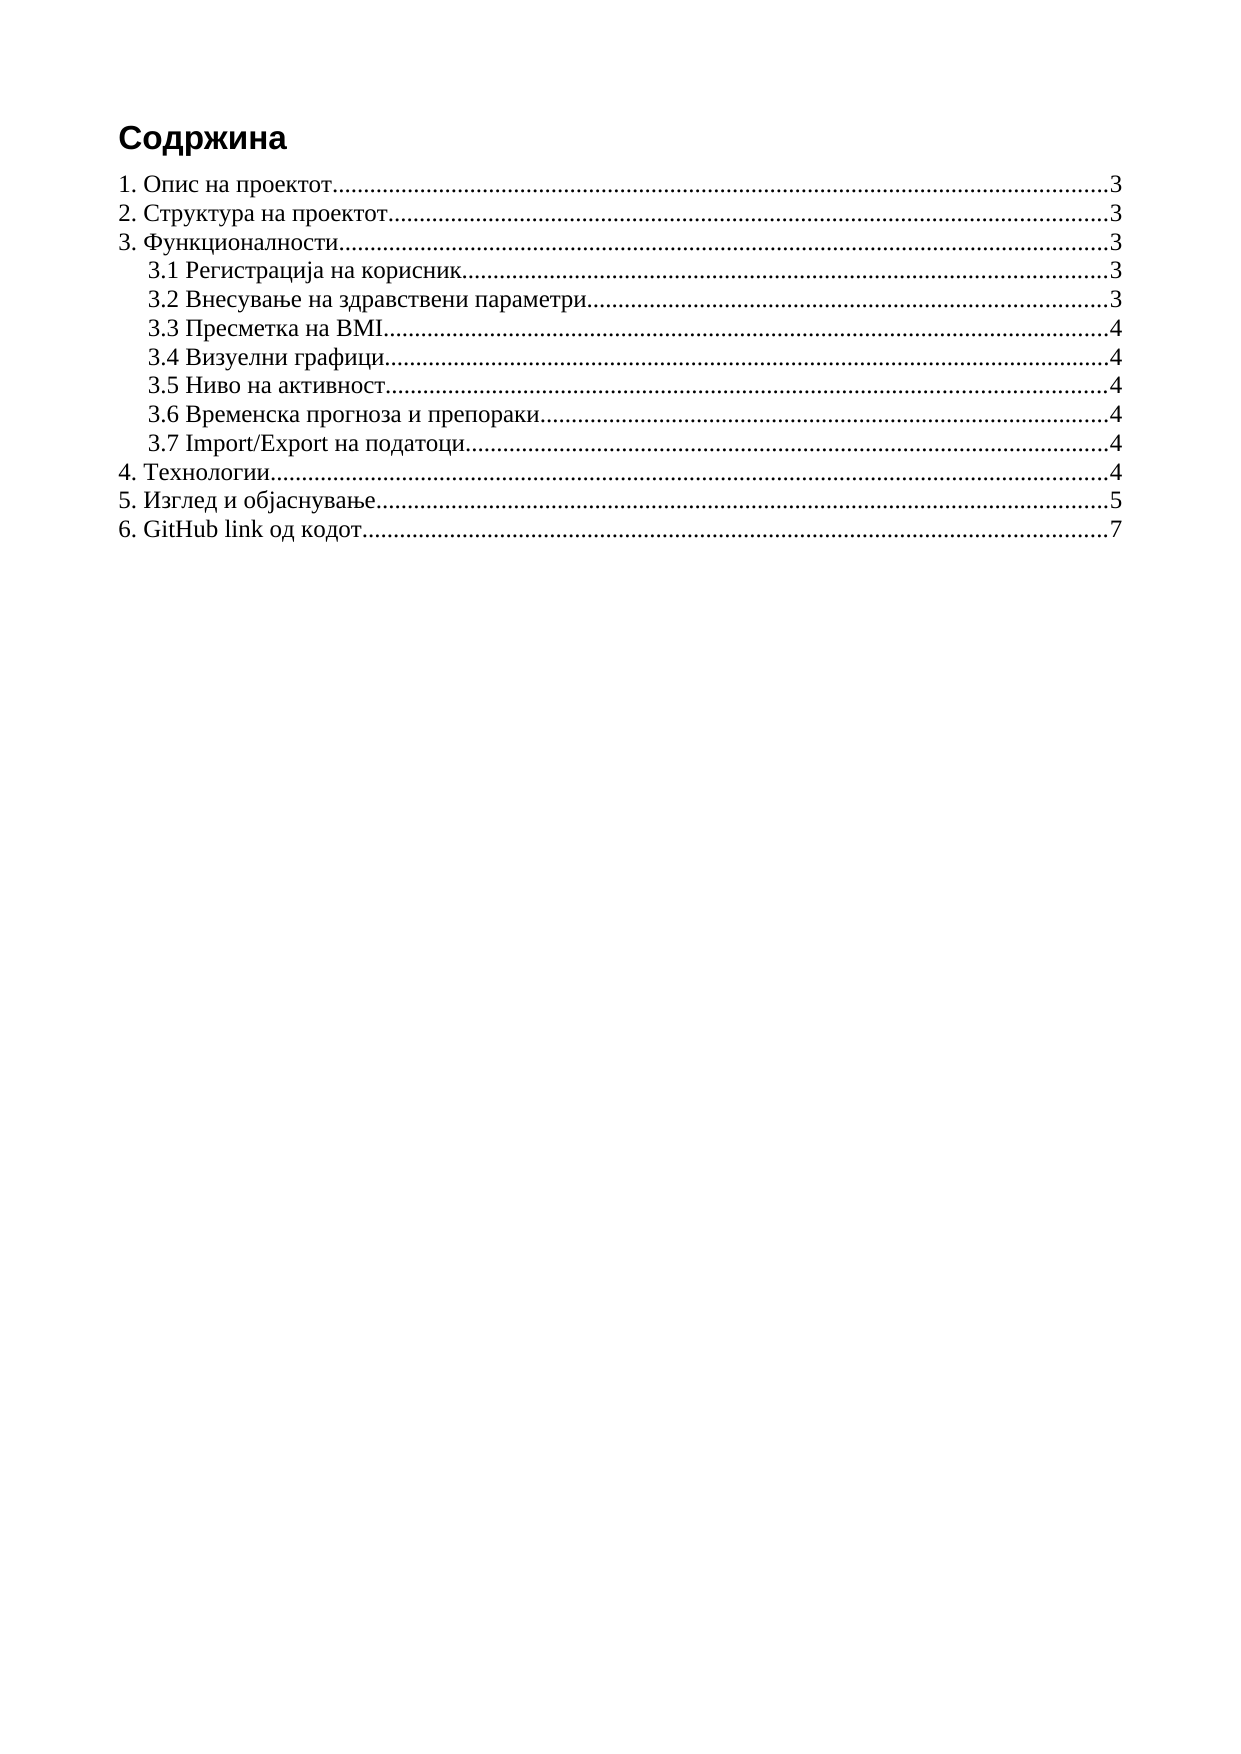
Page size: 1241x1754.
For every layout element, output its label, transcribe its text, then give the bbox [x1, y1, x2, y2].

subtitle Содржина [118, 118, 1122, 157]
text 1. Опис на проектот 3 [118, 169, 1122, 198]
text 3.7 Import/Export на податоци 4 [148, 428, 1122, 457]
text 3.3 Пресметка на BMI 4 [148, 313, 1122, 342]
text 3.4 Визуелни графици 4 [148, 342, 1122, 370]
text 2. Структура на проектот 3 [118, 198, 1122, 227]
text 4. Технологии 4 [118, 457, 1122, 485]
text 5. Изглед и објаснување 5 [118, 485, 1122, 514]
text 3.6 Временска прогноза и препораки 4 [148, 399, 1122, 428]
text 6. GitHub link од кодот 7 [118, 514, 1122, 543]
text 3. Функционалности 3 [118, 227, 1122, 255]
text 3.5 Ниво на активност 4 [148, 370, 1122, 399]
text 3.2 Внесување на здравствени параметри 3 [148, 284, 1122, 313]
text 3.1 Регистрација на корисник 3 [148, 255, 1122, 284]
